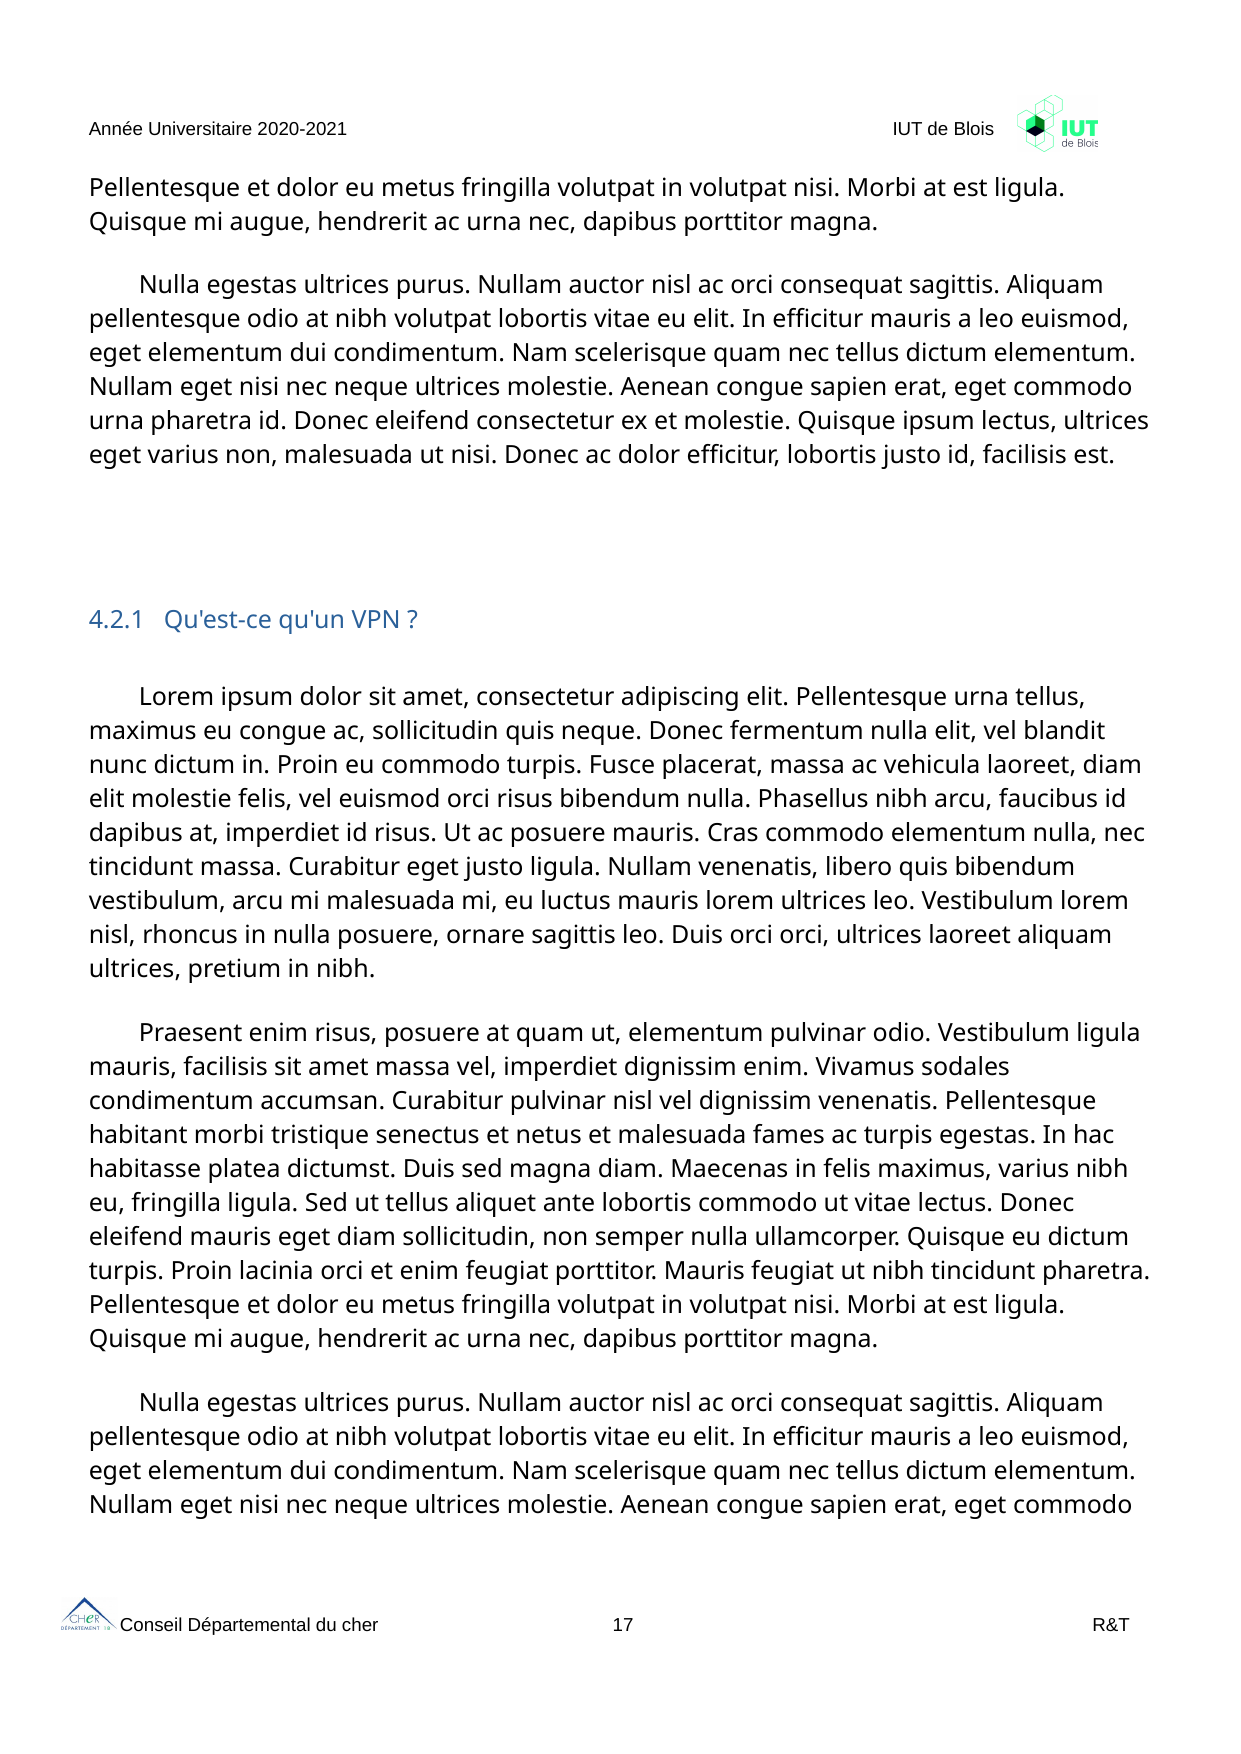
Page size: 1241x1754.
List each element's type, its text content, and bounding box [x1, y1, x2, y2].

picture [61, 1597, 118, 1630]
text Lorem ipsum dolor sit amet, consectetur adipiscing elit. Pellentesque urna tellus, maximus eu congue ac, sollicitudin quis neque. Donec fermentum nulla elit, vel blandit nunc dictum in. Proin eu commodo turpis. Fusce placerat, massa ac vehicula laoreet, diam elit molestie felis, vel euismod orci risus bibendum nulla. Phasellus nibh arcu, faucibus id dapibus at, imperdiet id risus. Ut ac posuere mauris. Cras commodo elementum nulla, nec tincidunt massa. Curabitur eget justo ligula. Nullam venenatis, libero quis bibendum vestibulum, arcu mi malesuada mi, eu luctus mauris lorem ultrices leo. Vestibulum lorem nisl, rhoncus in nulla posuere, ornare sagittis leo. Duis orci orci, ultrices laoreet aliquam ultrices, pretium in nibh. [88, 678, 1152, 985]
text Nulla egestas ultrices purus. Nullam auctor nisl ac orci consequat sagittis. Aliquam pellentesque odio at nibh volutpat lobortis vitae eu elit. In efficitur mauris a leo euismod, eget elementum dui condimentum. Nam scelerisque quam nec tellus dictum elementum. Nullam eget nisi nec neque ultrices molestie. Aenean congue sapien erat, eget commodo [88, 1384, 1152, 1521]
text Pellentesque et dolor eu metus fringilla volutpat in volutpat nisi. Morbi at est ligula. Quisque mi augue, hendrerit ac urna nec, dapibus porttitor magna. [88, 169, 1152, 237]
text Praesent enim risus, posuere at quam ut, elementum pulvinar odio. Vestibulum ligula mauris, facilisis sit amet massa vel, imperdiet dignissim enim. Vivamus sodales condimentum accumsan. Curabitur pulvinar nisl vel dignissim venenatis. Pellentesque habitant morbi tristique senectus et netus et malesuada fames ac turpis egestas. In hac habitasse platea dictumst. Duis sed magna diam. Maecenas in felis maximus, varius nibh eu, fringilla ligula. Sed ut tellus aliquet ante lobortis commodo ut vitae lectus. Donec eleifend mauris eget diam sollicitudin, non semper nulla ullamcorper. Quisque eu dictum turpis. Proin lacinia orci et enim feugiat porttitor. Mauris feugiat ut nibh tincidunt pharetra. Pellentesque et dolor eu metus fringilla volutpat in volutpat nisi. Morbi at est ligula. Quisque mi augue, hendrerit ac urna nec, dapibus porttitor magna. [88, 1014, 1152, 1355]
text Nulla egestas ultrices purus. Nullam auctor nisl ac orci consequat sagittis. Aliquam pellentesque odio at nibh volutpat lobortis vitae eu elit. In efficitur mauris a leo euismod, eget elementum dui condimentum. Nam scelerisque quam nec tellus dictum elementum. Nullam eget nisi nec neque ultrices molestie. Aenean congue sapien erat, eget commodo urna pharetra id. Donec eleifend consectetur ex et molestie. Quisque ipsum lectus, ultrices eget varius non, malesuada ut nisi. Donec ac dolor efficitur, lobortis justo id, facilisis est. [88, 267, 1152, 471]
picture [1017, 95, 1098, 152]
subtitle Qu'est-ce qu'un VPN ? [88, 602, 1152, 636]
